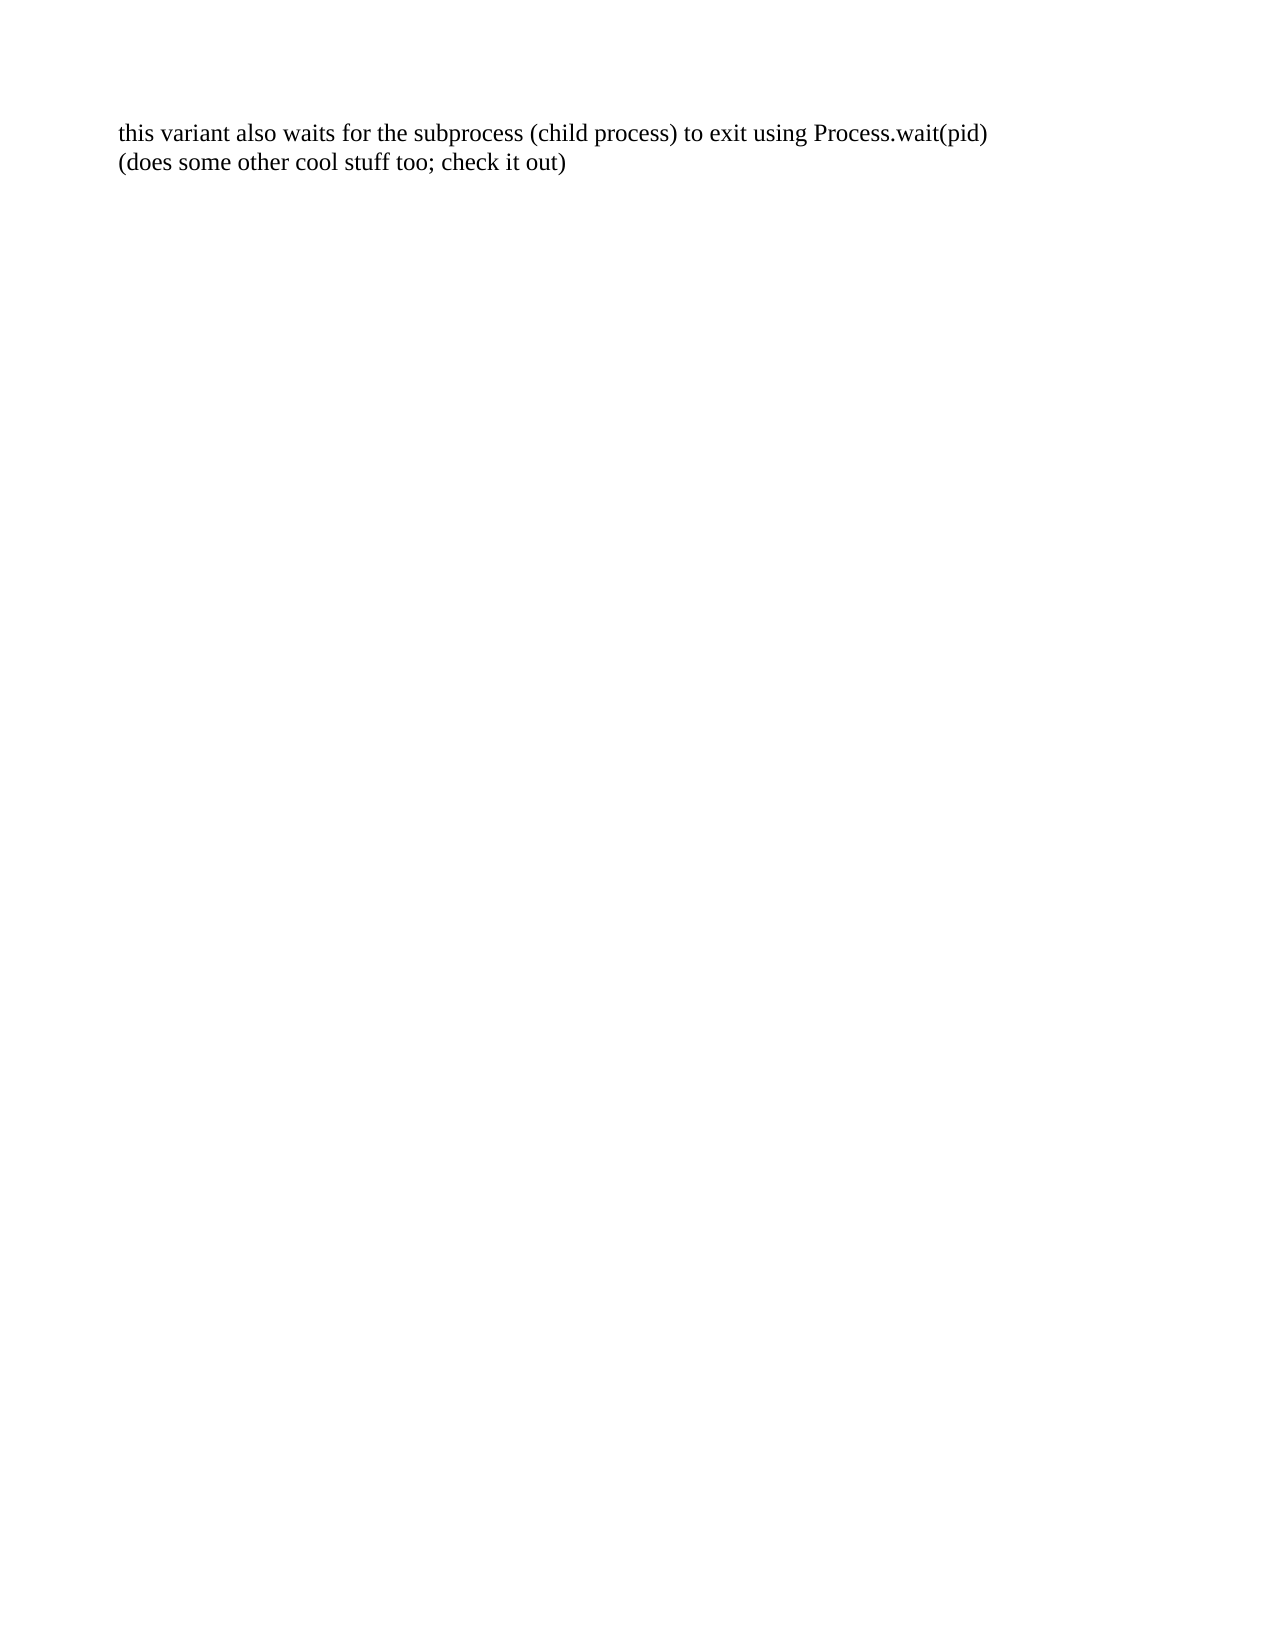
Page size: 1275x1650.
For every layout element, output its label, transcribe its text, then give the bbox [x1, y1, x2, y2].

text (does some other cool stuff too; check it out) [118, 147, 1157, 176]
text this variant also waits for the subprocess (child process) to exit using Process.wait(pid) [118, 118, 1157, 147]
